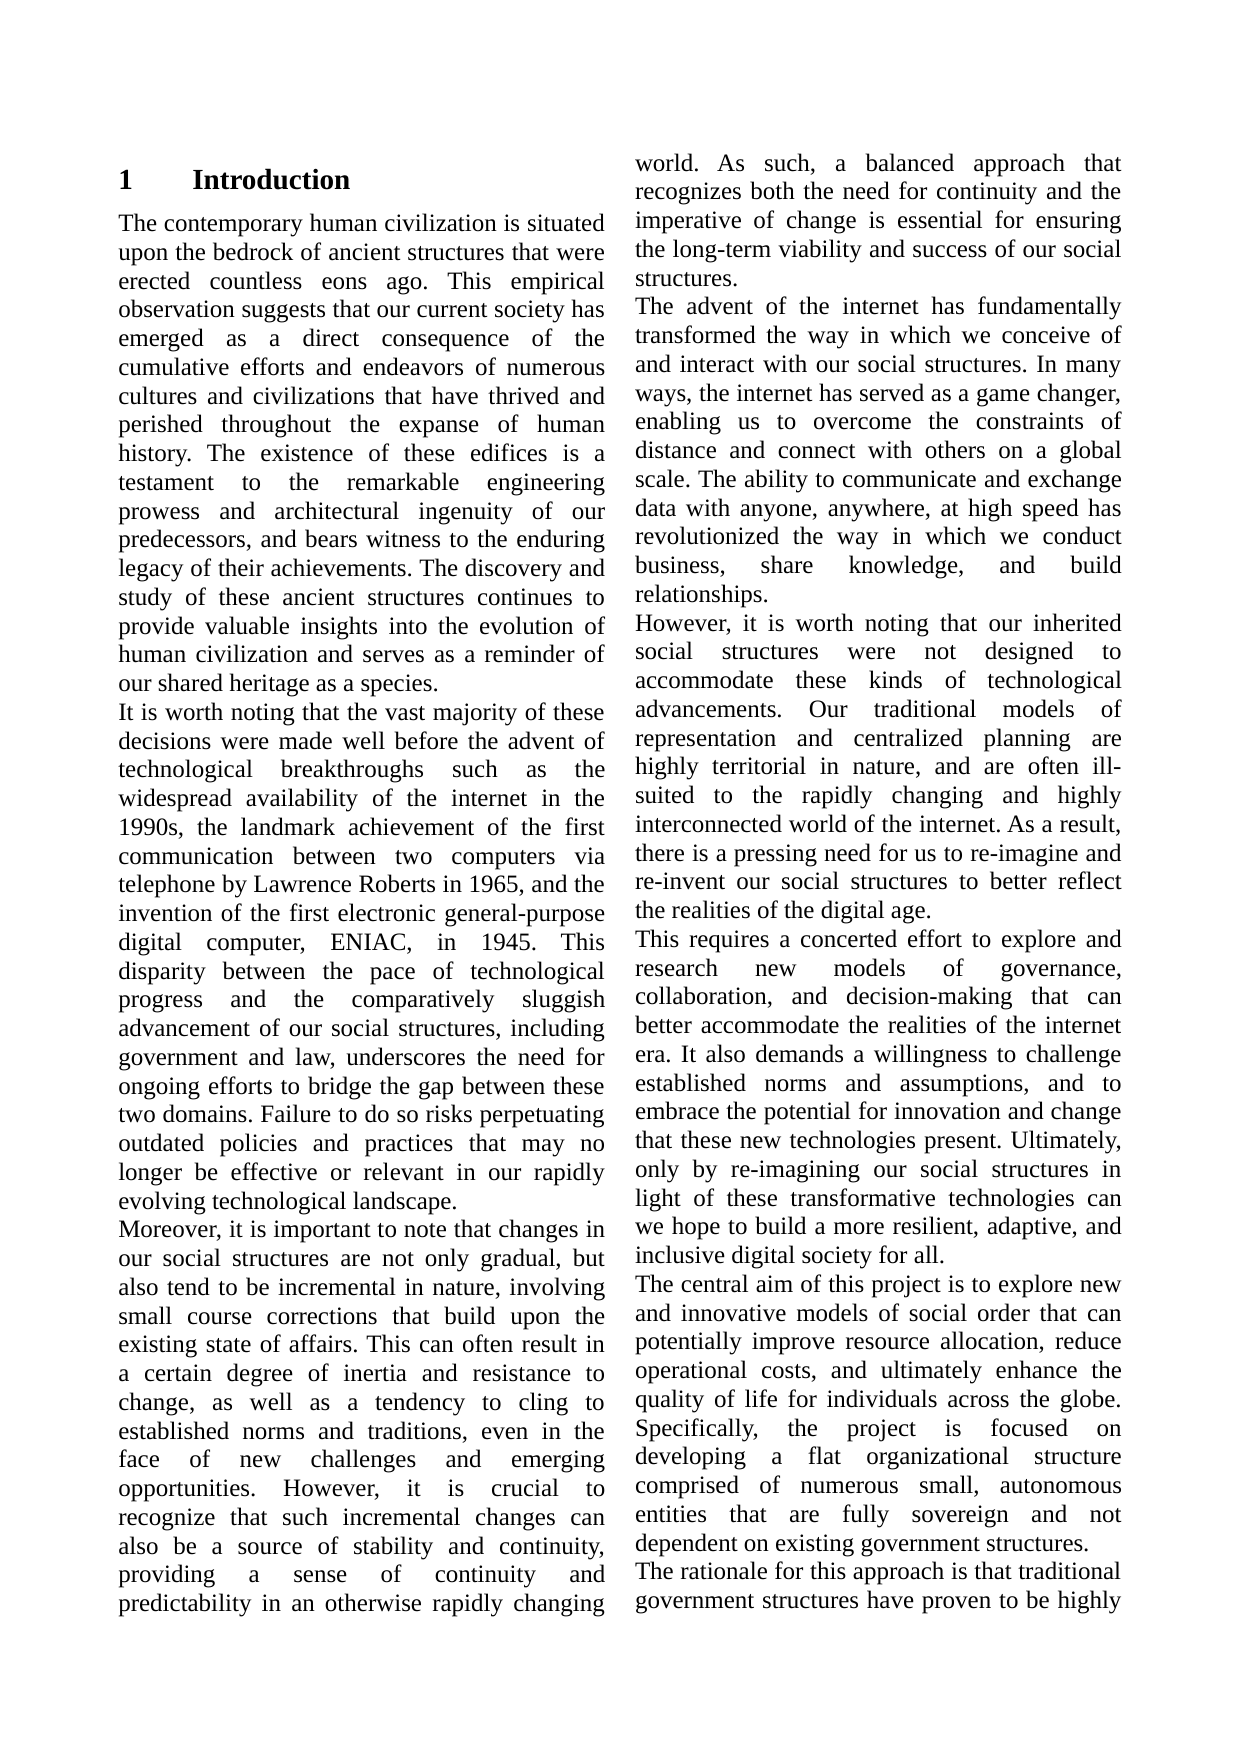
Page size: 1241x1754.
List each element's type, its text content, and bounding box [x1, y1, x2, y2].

text The rationale for this approach is that traditional government structures have proven to be highly [635, 1556, 1122, 1614]
text This requires a concerted effort to explore and research new models of governance, collaboration, and decision-making that can better accommodate the realities of the internet era. It also demands a willingness to challenge established norms and assumptions, and to embrace the potential for innovation and change that these new technologies present. Ultimately, only by re-imagining our social structures in light of these transformative technologies can we hope to build a more resilient, adaptive, and inclusive digital society for all. [635, 924, 1122, 1269]
text The advent of the internet has fundamentally transformed the way in which we conceive of and interact with our social structures. In many ways, the internet has served as a game changer, enabling us to overcome the constraints of distance and connect with others on a global scale. The ability to communicate and exchange data with anyone, anywhere, at high speed has revolutionized the way in which we conduct business, share knowledge, and build relationships. [635, 291, 1122, 608]
text Moreover, it is important to note that changes in our social structures are not only gradual, but also tend to be incremental in nature, involving small course corrections that build upon the existing state of affairs. This can often result in a certain degree of inertia and resistance to change, as well as a tendency to cling to established norms and traditions, even in the face of new challenges and emerging opportunities. However, it is crucial to recognize that such incremental changes can also be a source of stability and continuity, providing a sense of continuity and predictability in an otherwise rapidly changing [118, 1214, 605, 1617]
subtitle Introduction [118, 162, 605, 196]
text The contemporary human civilization is situated upon the bedrock of ancient structures that were erected countless eons ago. This empirical observation suggests that our current society has emerged as a direct consequence of the cumulative efforts and endeavors of numerous cultures and civilizations that have thrived and perished throughout the expanse of human history. The existence of these edifices is a testament to the remarkable engineering prowess and architectural ingenuity of our predecessors, and bears witness to the enduring legacy of their achievements. The discovery and study of these ancient structures continues to provide valuable insights into the evolution of human civilization and serves as a reminder of our shared heritage as a species. [118, 208, 605, 697]
text However, it is worth noting that our inherited social structures were not designed to accommodate these kinds of technological advancements. Our traditional models of representation and centralized planning are highly territorial in nature, and are often ill-suited to the rapidly changing and highly interconnected world of the internet. As a result, there is a pressing need for us to re-imagine and re-invent our social structures to better reflect the realities of the digital age. [635, 608, 1122, 924]
text It is worth noting that the vast majority of these decisions were made well before the advent of technological breakthroughs such as the widespread availability of the internet in the 1990s, the landmark achievement of the first communication between two computers via telephone by Lawrence Roberts in 1965, and the invention of the first electronic general-purpose digital computer, ENIAC, in 1945. This disparity between the pace of technological progress and the comparatively sluggish advancement of our social structures, including government and law, underscores the need for ongoing efforts to bridge the gap between these two domains. Failure to do so risks perpetuating outdated policies and practices that may no longer be effective or relevant in our rapidly evolving technological landscape. [118, 697, 605, 1214]
text The central aim of this project is to explore new and innovative models of social order that can potentially improve resource allocation, reduce operational costs, and ultimately enhance the quality of life for individuals across the globe. Specifically, the project is focused on developing a flat organizational structure comprised of numerous small, autonomous entities that are fully sovereign and not dependent on existing government structures. [635, 1269, 1122, 1556]
text world. As such, a balanced approach that recognizes both the need for continuity and the imperative of change is essential for ensuring the long-term viability and success of our social structures. [635, 148, 1122, 291]
